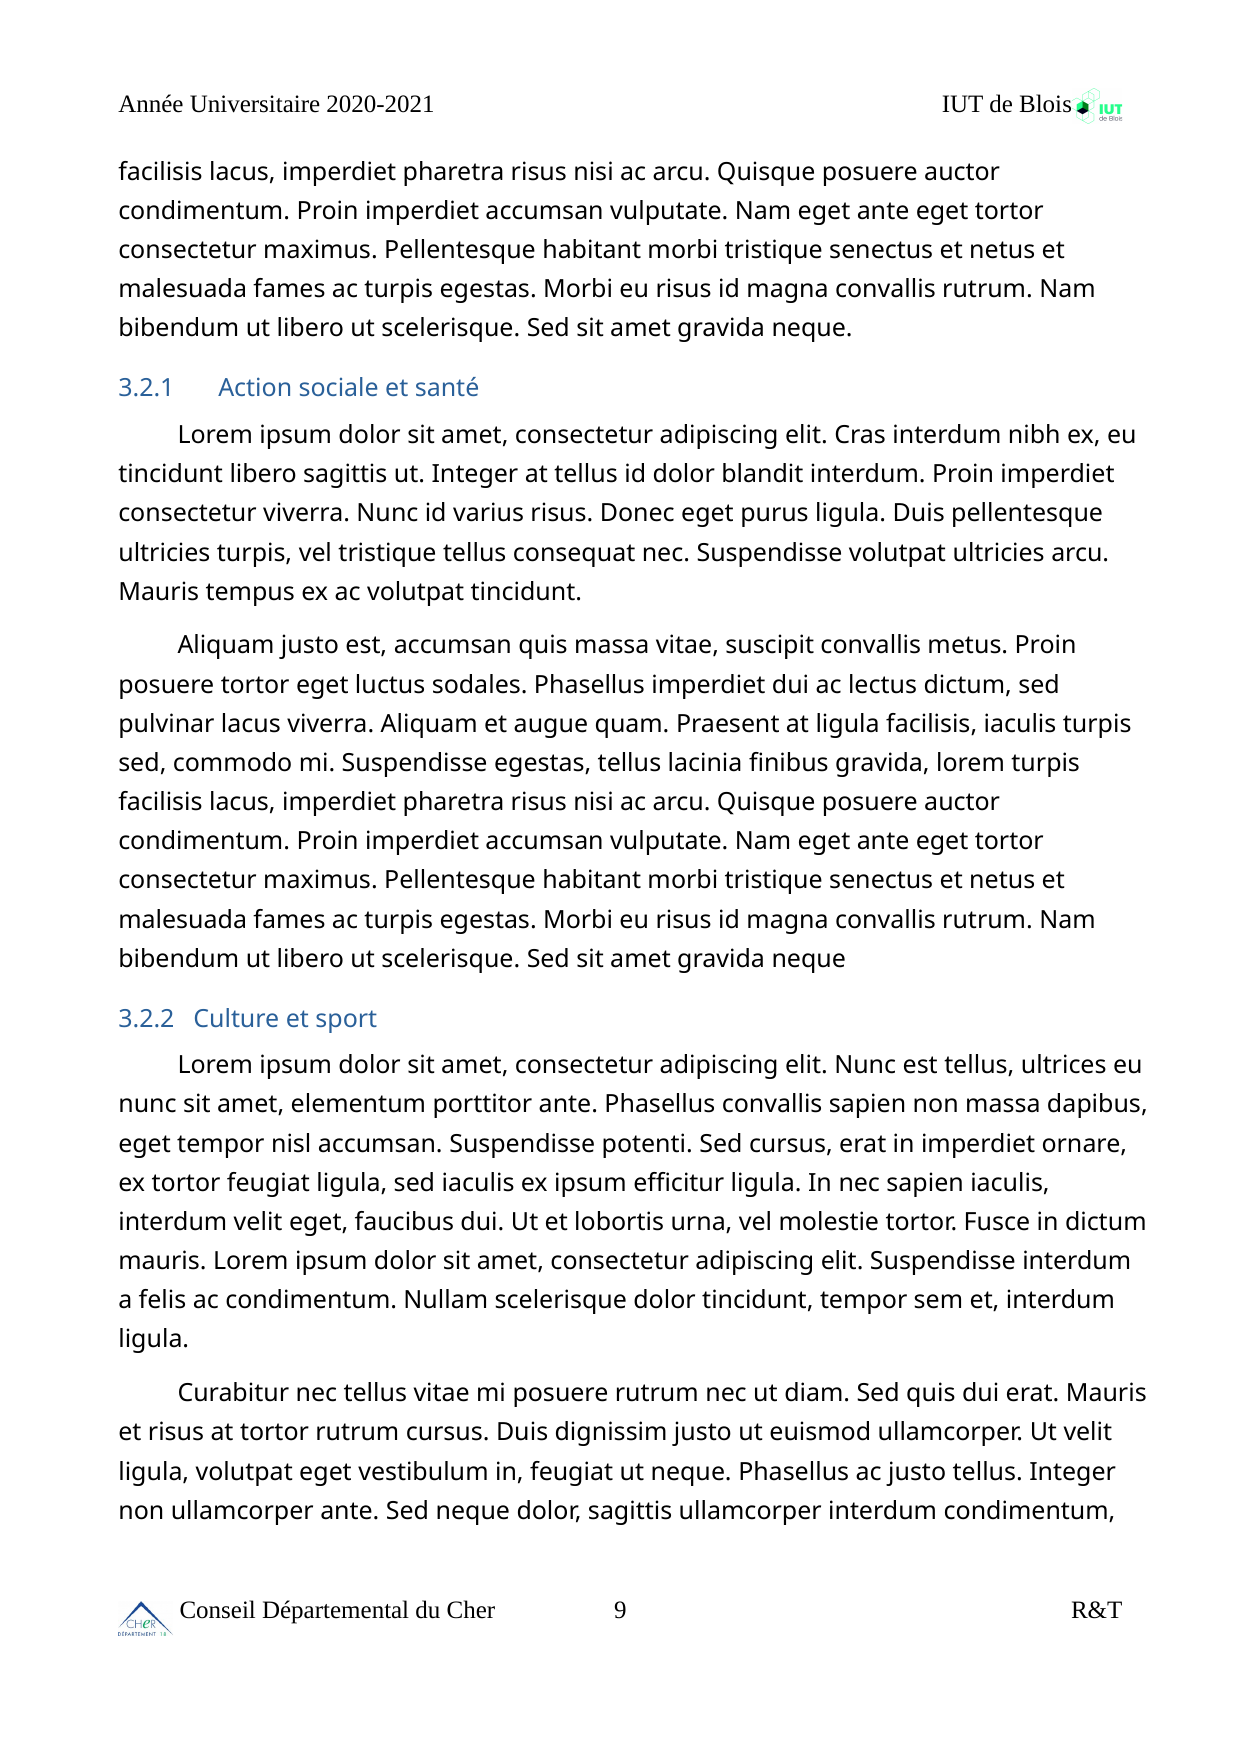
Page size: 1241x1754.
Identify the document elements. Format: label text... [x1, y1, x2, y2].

text Lorem ipsum dolor sit amet, consectetur adipiscing elit. Cras interdum nibh ex, eu tincidunt libero sagittis ut. Integer at tellus id dolor blandit interdum. Proin imperdiet consectetur viverra. Nunc id varius risus. Donec eget purus ligula. Duis pellentesque ultricies turpis, vel tristique tellus consequat nec. Suspendisse volutpat ultricies arcu. Mauris tempus ex ac volutpat tincidunt. [118, 417, 1152, 607]
subtitle Culture et sport [118, 1000, 1152, 1034]
picture [118, 1601, 174, 1636]
subtitle Action sociale et santé [118, 370, 1152, 404]
picture [1071, 88, 1123, 124]
text facilisis lacus, imperdiet pharetra risus nisi ac arcu. Quisque posuere auctor condimentum. Proin imperdiet accumsan vulputate. Nam eget ante eget tortor consectetur maximus. Pellentesque habitant morbi tristique senectus et netus et malesuada fames ac turpis egestas. Morbi eu risus id magna convallis rutrum. Nam bibendum ut libero ut scelerisque. Sed sit amet gravida neque. [118, 153, 1152, 344]
text Lorem ipsum dolor sit amet, consectetur adipiscing elit. Nunc est tellus, ultrices eu nunc sit amet, elementum porttitor ante. Phasellus convallis sapien non massa dapibus, eget tempor nisl accumsan. Suspendisse potenti. Sed cursus, erat in imperdiet ornare, ex tortor feugiat ligula, sed iaculis ex ipsum efficitur ligula. In nec sapien iaculis, interdum velit eget, faucibus dui. Ut et lobortis urna, vel molestie tortor. Fusce in dictum mauris. Lorem ipsum dolor sit amet, consectetur adipiscing elit. Suspendisse interdum a felis ac condimentum. Nullam scelerisque dolor tincidunt, tempor sem et, interdum ligula. [118, 1047, 1152, 1355]
text Aliquam justo est, accumsan quis massa vitae, suscipit convallis metus. Proin posuere tortor eget luctus sodales. Phasellus imperdiet dui ac lectus dictum, sed pulvinar lacus viverra. Aliquam et augue quam. Praesent at ligula facilisis, iaculis turpis sed, commodo mi. Suspendisse egestas, tellus lacinia finibus gravida, lorem turpis facilisis lacus, imperdiet pharetra risus nisi ac arcu. Quisque posuere auctor condimentum. Proin imperdiet accumsan vulputate. Nam eget ante eget tortor consectetur maximus. Pellentesque habitant morbi tristique senectus et netus et malesuada fames ac turpis egestas. Morbi eu risus id magna convallis rutrum. Nam bibendum ut libero ut scelerisque. Sed sit amet gravida neque [118, 627, 1152, 974]
text Curabitur nec tellus vitae mi posuere rutrum nec ut diam. Sed quis dui erat. Mauris et risus at tortor rutrum cursus. Duis dignissim justo ut euismod ullamcorper. Ut velit ligula, volutpat eget vestibulum in, feugiat ut neque. Phasellus ac justo tellus. Integer non ullamcorper ante. Sed neque dolor, sagittis ullamcorper interdum condimentum, [118, 1375, 1152, 1526]
